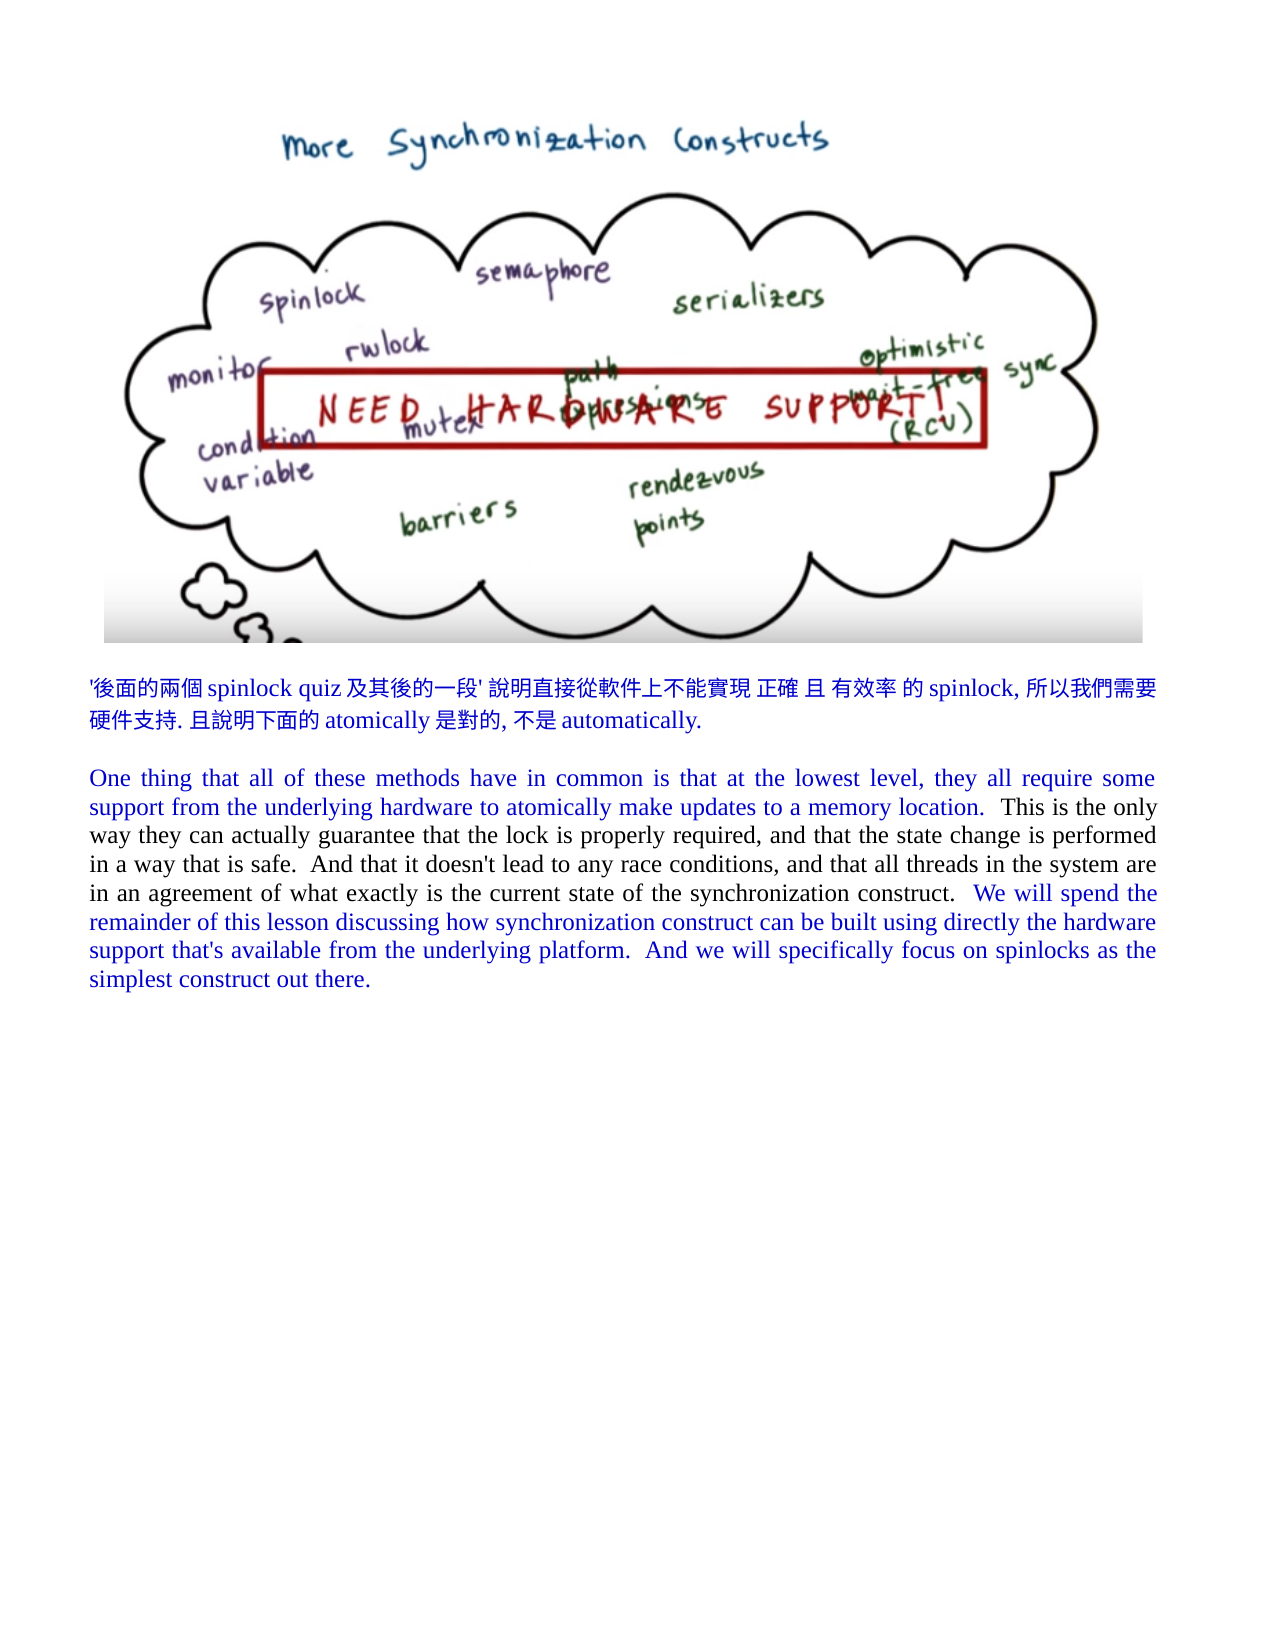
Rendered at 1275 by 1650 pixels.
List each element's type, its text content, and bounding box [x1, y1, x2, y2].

text One thing that all of these methods have in common is that at the lowest level, they all require some support from the underlying hardware to atomically make updates to a memory location. This is the only way they can actually guarantee that the lock is properly required, and that the state change is performed in a way that is safe. And that it doesn't lead to any race conditions, and that all threads in the system are in an agreement of what exactly is the current state of the synchronization construct. We will spend the remainder of this lesson discussing how synchronization construct can be built using directly the hardware support that's available from the underlying platform. And we will specifically focus on spinlocks as the simplest construct out there. [89, 763, 1158, 993]
text '後面的兩個spinlock quiz及其後的一段' 說明直接從軟件上不能實現 正確 且 有效率 的spinlock, 所以我們需要硬件支持. 且說明下面的atomically是對的, 不是automatically. [89, 671, 1158, 734]
picture [104, 118, 1143, 643]
